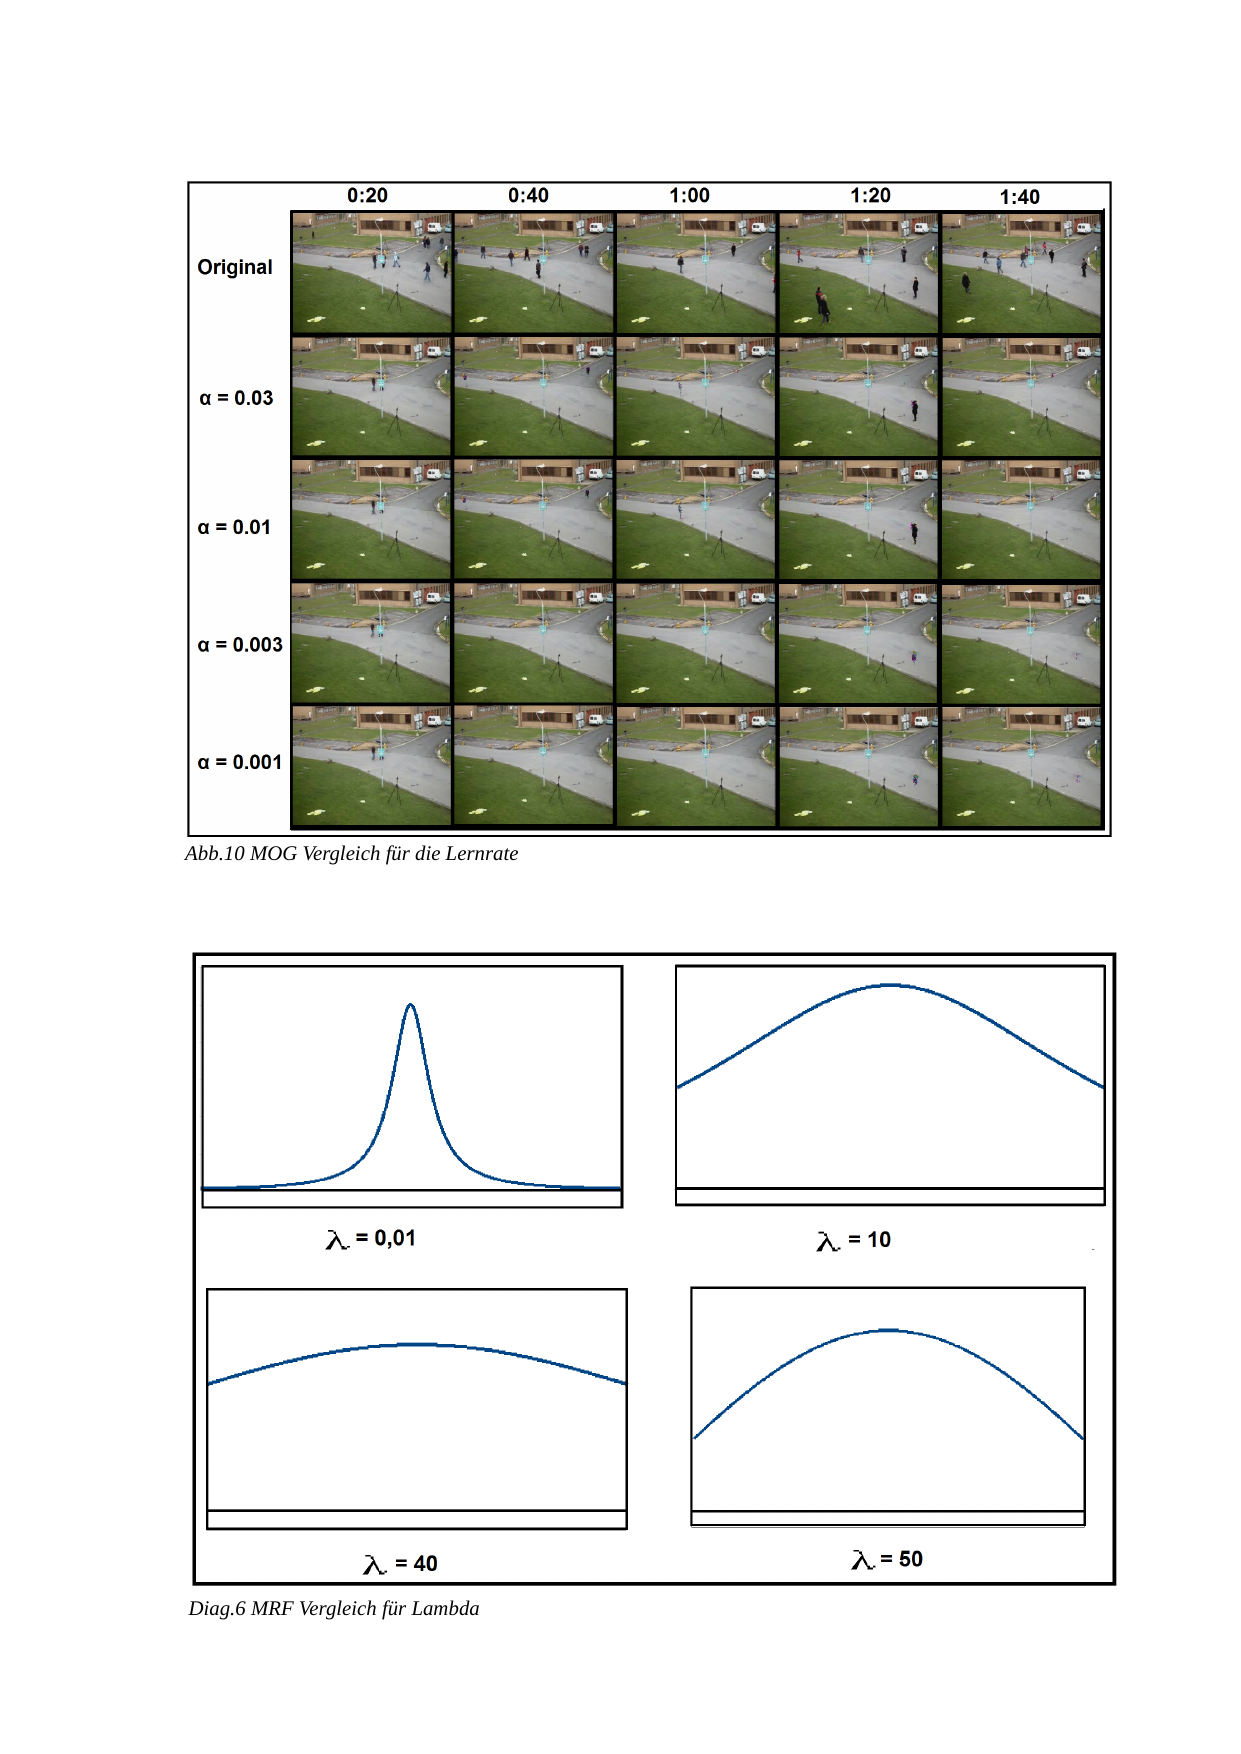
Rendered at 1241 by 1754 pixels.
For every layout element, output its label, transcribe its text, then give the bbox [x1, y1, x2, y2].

text Abb.10 MOG Vergleich für die Lernrate [185, 179, 1197, 865]
picture [188, 948, 1122, 1596]
text Diag.6 MRF Vergleich für Lambda [188, 948, 1133, 1620]
picture [185, 179, 1119, 842]
